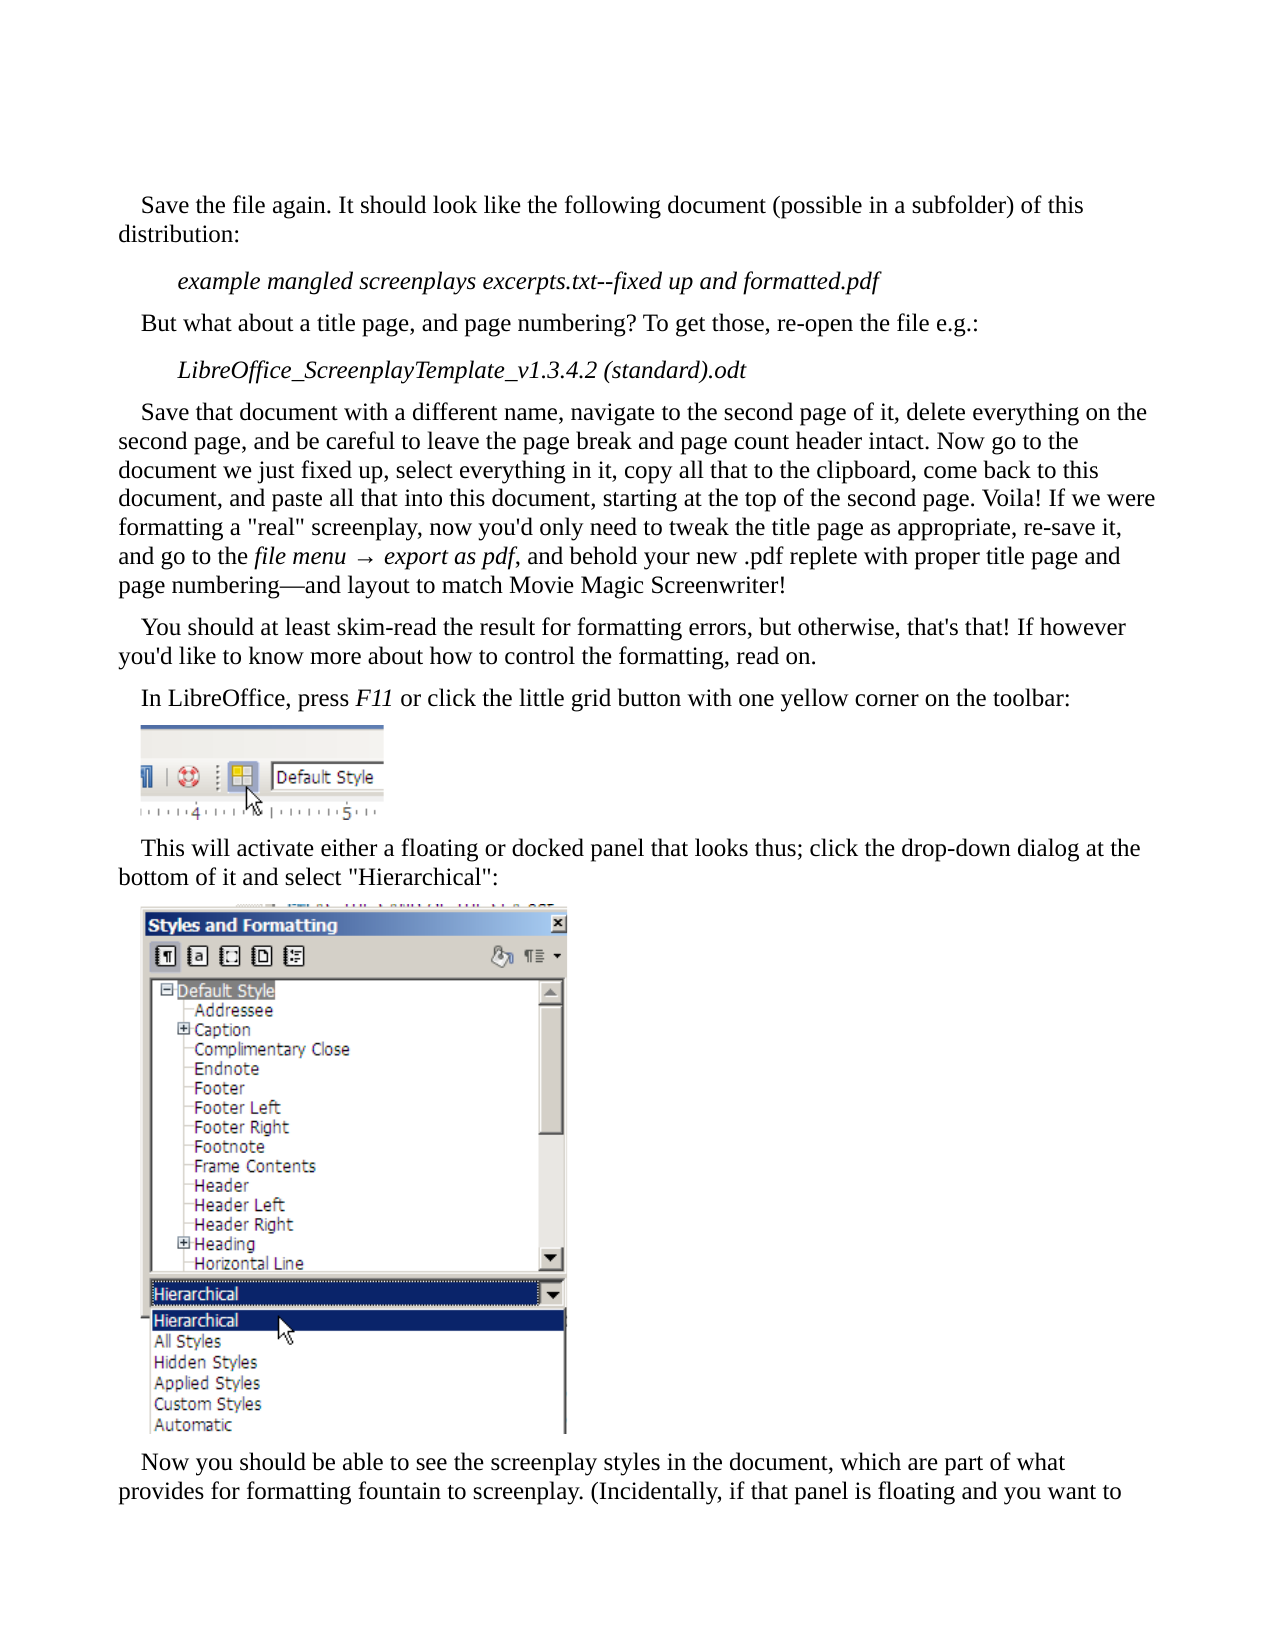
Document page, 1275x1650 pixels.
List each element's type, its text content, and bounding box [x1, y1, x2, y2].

text Save the file again. It should look like the following document (possible in a subfolder) of this distribution: [118, 190, 1157, 248]
text LibreOffice_ScreenplayTemplate_v1.3.4.2 (standard).odt [177, 355, 1098, 384]
text Save that document with a different name, navigate to the second page of it, delete everything on the second page, and be careful to leave the page break and page count header intact. Now go to the document we just fixed up, select everything in it, copy all that to the clipboard, come back to this document, and paste all that into this document, starting at the top of the second page. Voila! If we were formatting a "real" screenplay, now you'd only need to tweak the title page as appropriate, re-save it, and go to the file menu → export as pdf, and behold your new .pdf replete with proper title page and page numbering—and layout to match Movie Magic Screenwriter! [118, 397, 1157, 598]
text In LibreOffice, press F11 or click the little grid button with one yellow corner on the toolbar: [118, 683, 1157, 712]
picture [140, 725, 384, 820]
text But what about a title page, and page numbering? To get those, re-open the file e.g.: [118, 308, 1157, 337]
text This will activate either a floating or docked panel that looks thus; click the drop-down dialog at the bottom of it and select "Hierarchical": [118, 833, 1157, 891]
text example mangled screenplays excerpts.txt--fixed up and formatted.pdf [177, 266, 1098, 295]
text Now you should be able to see the screenplay styles in the document, which are part of what provides for formatting fountain to screenplay. (Incidentally, if that panel is floating and you want to [118, 1447, 1157, 1505]
text You should at least skim-read the result for formatting errors, but otherwise, that's that! If however you'd like to know more about how to control the formatting, read on. [118, 612, 1157, 669]
picture [140, 904, 568, 1434]
